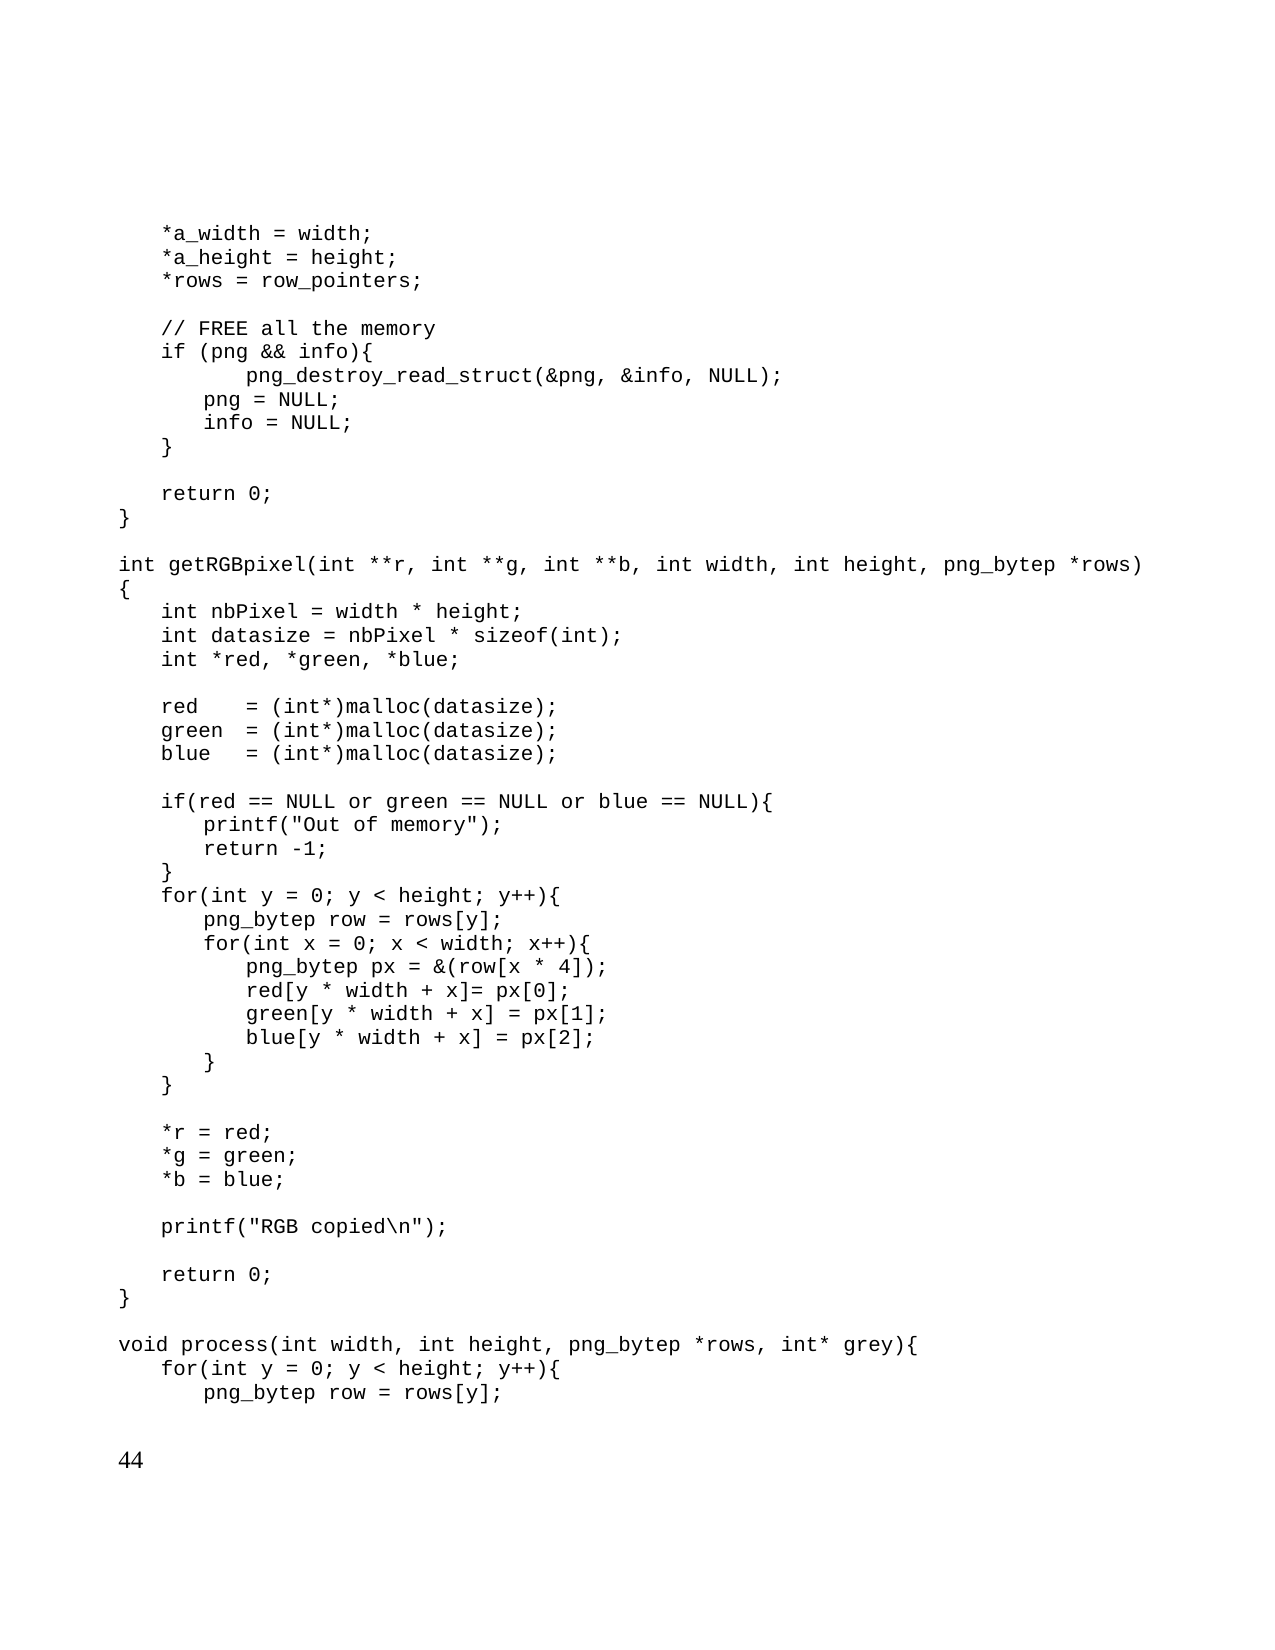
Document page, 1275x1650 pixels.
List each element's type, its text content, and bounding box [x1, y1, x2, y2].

text printf("Out of memory"); [118, 814, 1157, 838]
text green = (int*)malloc(datasize); [118, 720, 1157, 743]
text int *red, *green, *blue; [118, 649, 1157, 672]
text for(int y = 0; y < height; y++){ [118, 1358, 1157, 1382]
text } [118, 436, 1157, 459]
text *a_height = height; [118, 247, 1157, 270]
text return 0; [118, 1263, 1157, 1287]
text blue[y * width + x] = px[2]; [118, 1027, 1157, 1051]
text png_bytep row = rows[y]; [118, 1382, 1157, 1405]
text } [118, 1051, 1157, 1074]
text *g = green; [118, 1145, 1157, 1169]
text void process(int width, int height, png_bytep *rows, int* grey){ [118, 1334, 1157, 1358]
text if(red == NULL or green == NULL or blue == NULL){ [118, 791, 1157, 814]
text *rows = row_pointers; [118, 270, 1157, 294]
text red[y * width + x]= px[0]; [118, 980, 1157, 1003]
text int getRGBpixel(int **r, int **g, int **b, int width, int height, png_bytep *rows) [118, 554, 1157, 578]
text info = NULL; [118, 412, 1157, 436]
text return 0; [118, 483, 1157, 507]
text png_destroy_read_struct(&png, &info, NULL); [118, 365, 1157, 389]
text png = NULL; [118, 389, 1157, 412]
text *r = red; [118, 1122, 1157, 1145]
text } [118, 1287, 1157, 1311]
text for(int y = 0; y < height; y++){ [118, 885, 1157, 909]
text for(int x = 0; x < width; x++){ [118, 932, 1157, 956]
text *a_width = width; [118, 223, 1157, 247]
text } [118, 1074, 1157, 1098]
text png_bytep row = rows[y]; [118, 909, 1157, 932]
text printf("RGB copied\n"); [118, 1216, 1157, 1240]
text int datasize = nbPixel * sizeof(int); [118, 625, 1157, 649]
text *b = blue; [118, 1169, 1157, 1193]
text { [118, 578, 1157, 601]
text int nbPixel = width * height; [118, 601, 1157, 625]
text if (png && info){ [118, 341, 1157, 365]
text // FREE all the memory [118, 318, 1157, 341]
text } [118, 507, 1157, 531]
text } [118, 862, 1157, 885]
text blue = (int*)malloc(datasize); [118, 743, 1157, 767]
text png_bytep px = &(row[x * 4]); [118, 956, 1157, 980]
text return -1; [118, 838, 1157, 862]
text red = (int*)malloc(datasize); [118, 696, 1157, 720]
text green[y * width + x] = px[1]; [118, 1003, 1157, 1027]
